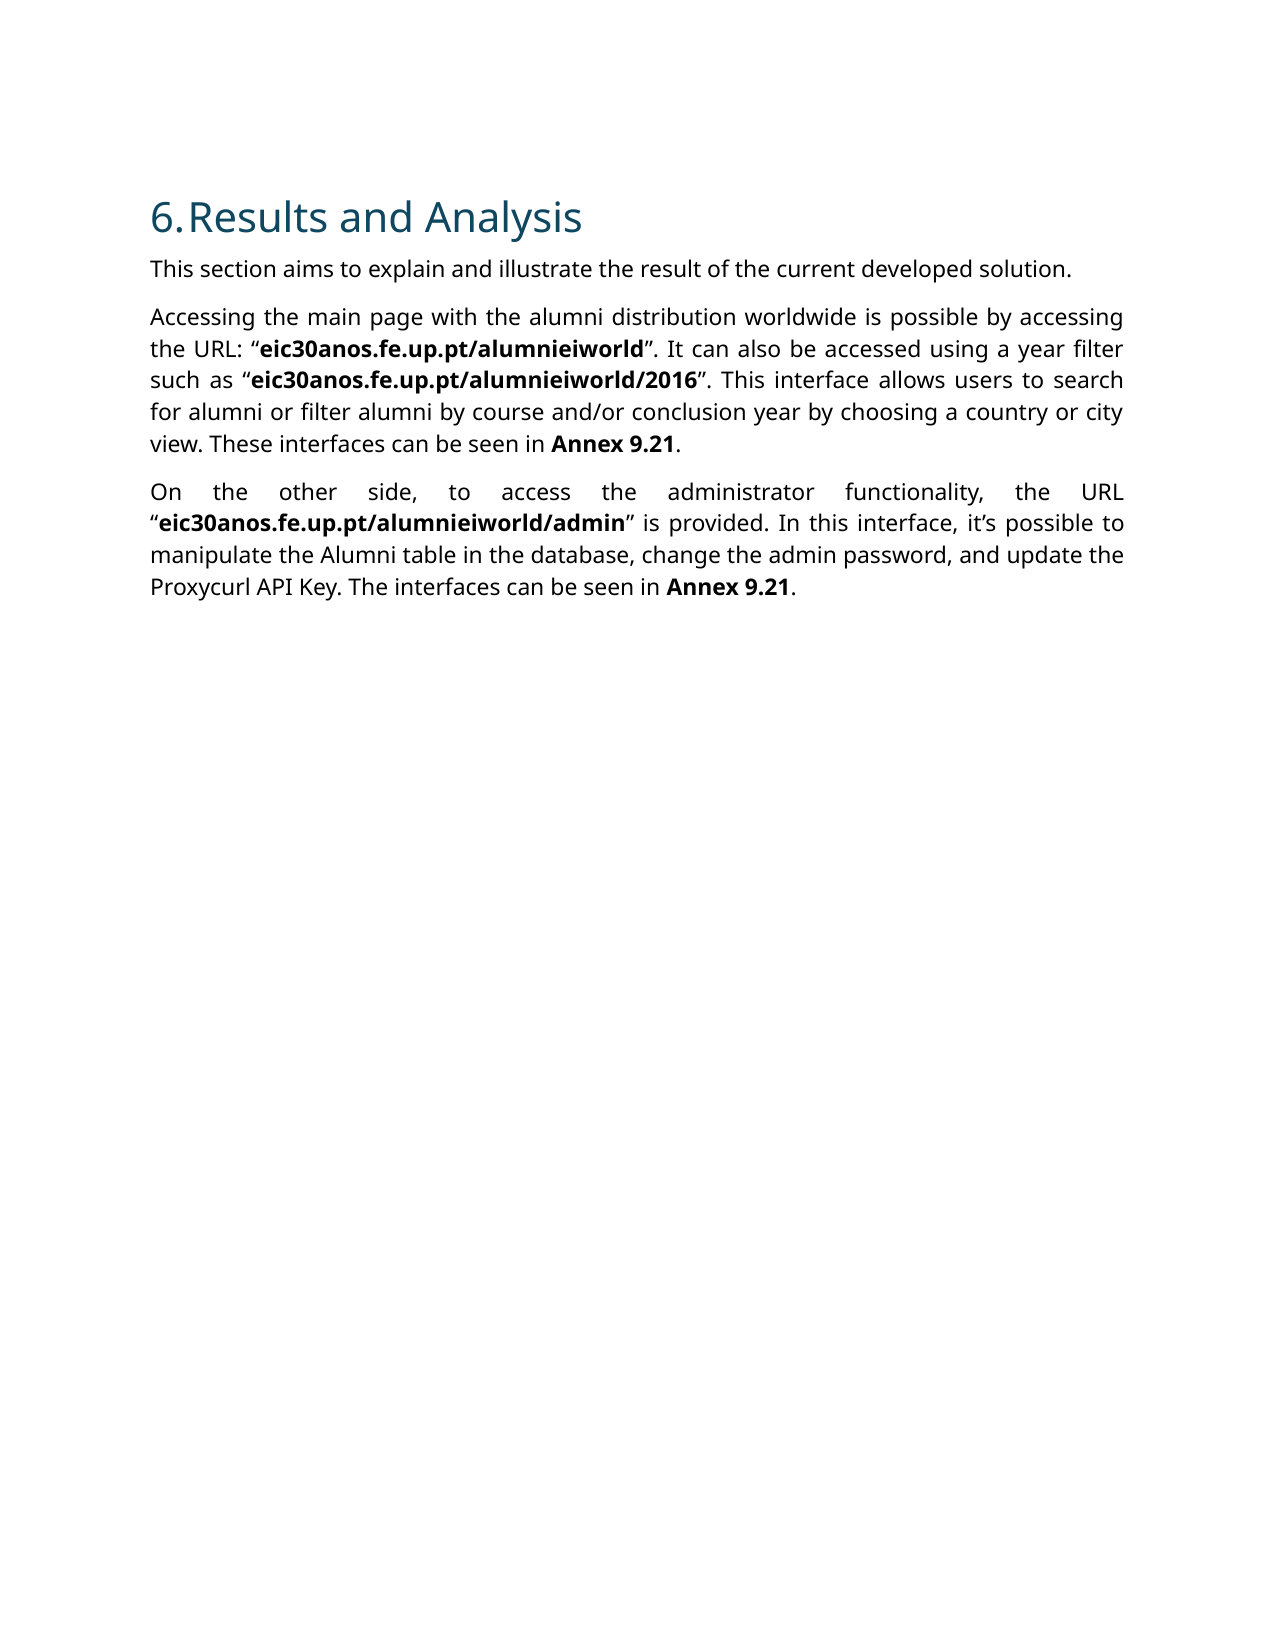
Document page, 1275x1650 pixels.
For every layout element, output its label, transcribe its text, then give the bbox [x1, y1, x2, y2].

subtitle Results and Analysis [150, 187, 1125, 244]
text This section aims to explain and illustrate the result of the current developed solution. [150, 253, 1125, 284]
text On the other side, to access the administrator functionality, the URL “eic30anos.fe.up.pt/alumnieiworld/admin” is provided. In this interface, it’s possible to manipulate the Alumni table in the database, change the admin password, and update the Proxycurl API Key. The interfaces can be seen in Annex 9.21. [150, 476, 1125, 602]
text Accessing the main page with the alumni distribution worldwide is possible by accessing the URL: “eic30anos.fe.up.pt/alumnieiworld”. It can also be accessed using a year filter such as “eic30anos.fe.up.pt/alumnieiworld/2016”. This interface allows users to search for alumni or filter alumni by course and/or conclusion year by choosing a country or city view. These interfaces can be seen in Annex 9.21. [150, 301, 1125, 459]
